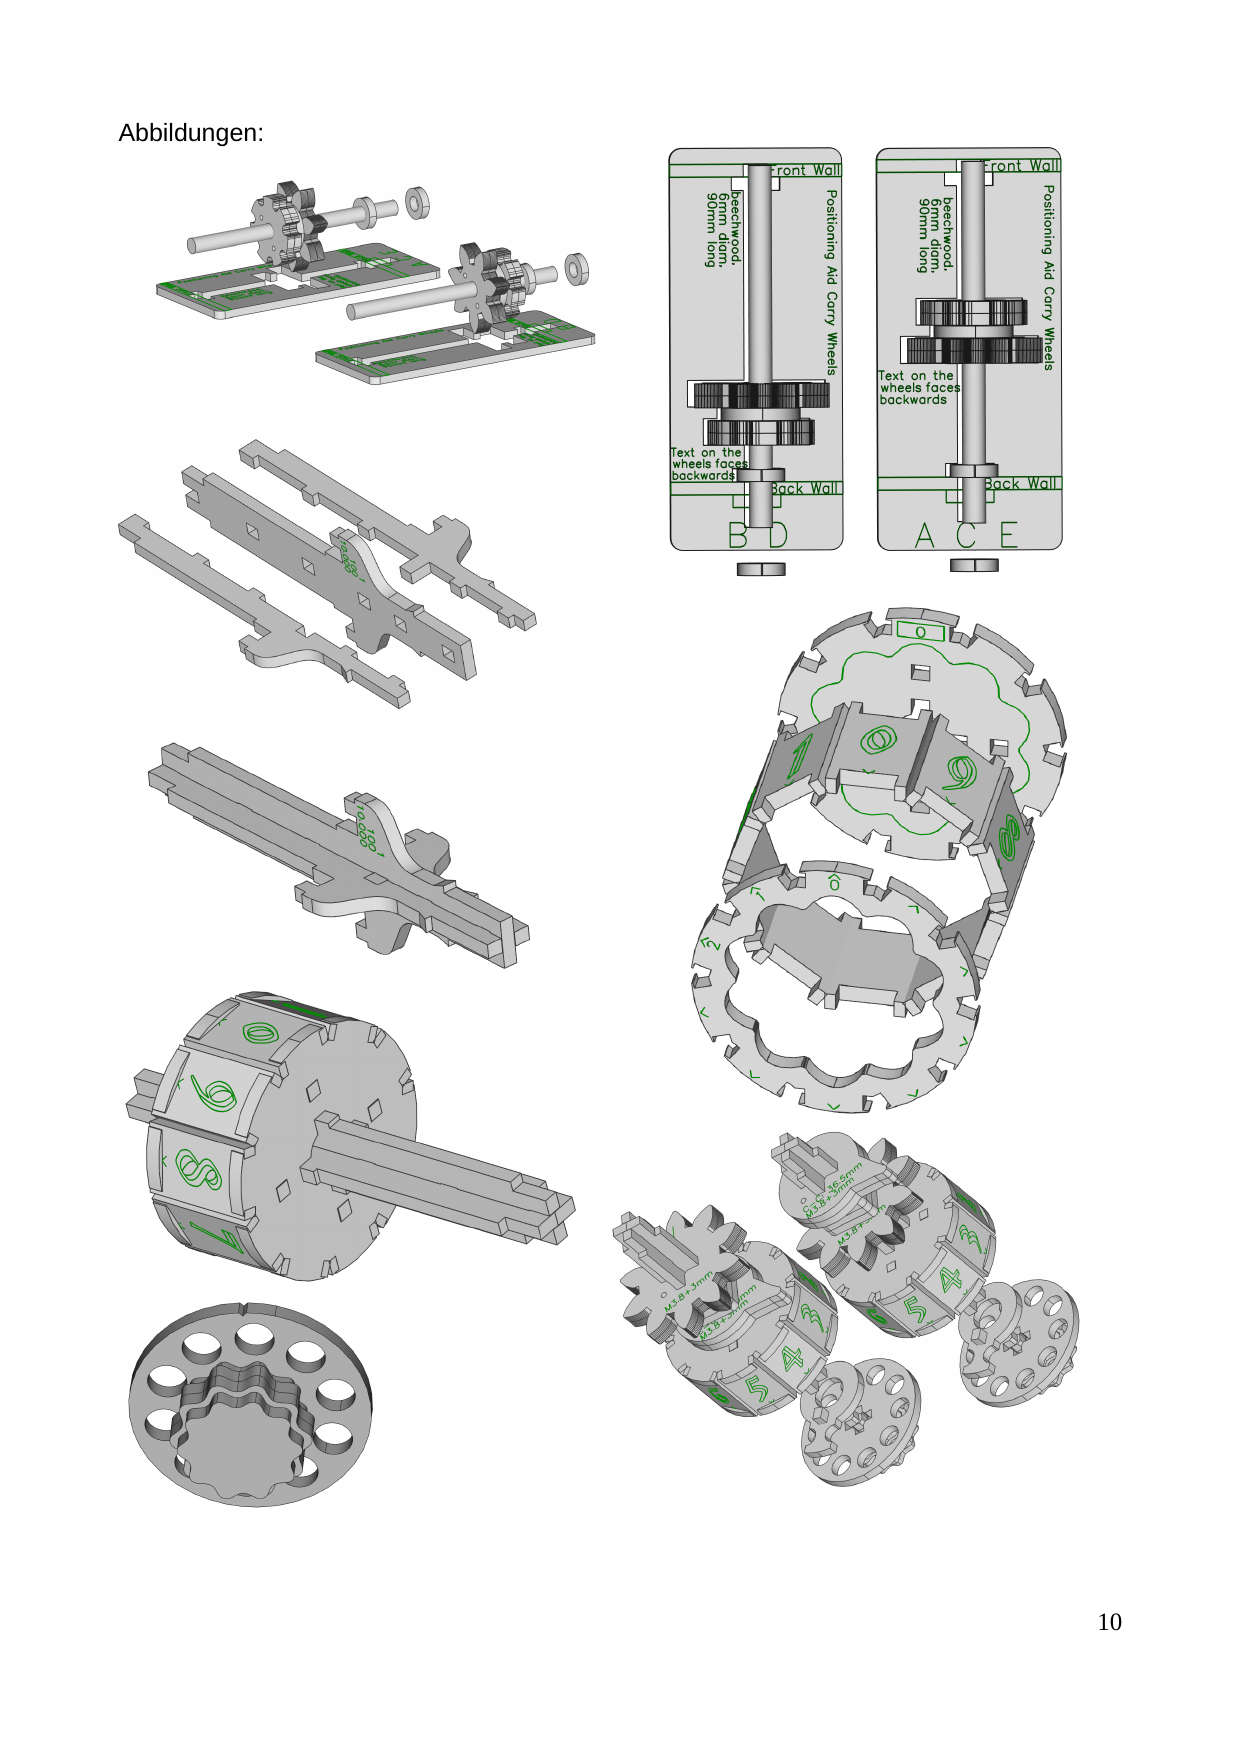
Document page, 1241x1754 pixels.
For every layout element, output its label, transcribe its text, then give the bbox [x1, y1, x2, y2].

picture [139, 173, 605, 390]
picture [115, 430, 1094, 1512]
picture [652, 123, 1079, 584]
text Abbildungen: [118, 118, 1122, 147]
